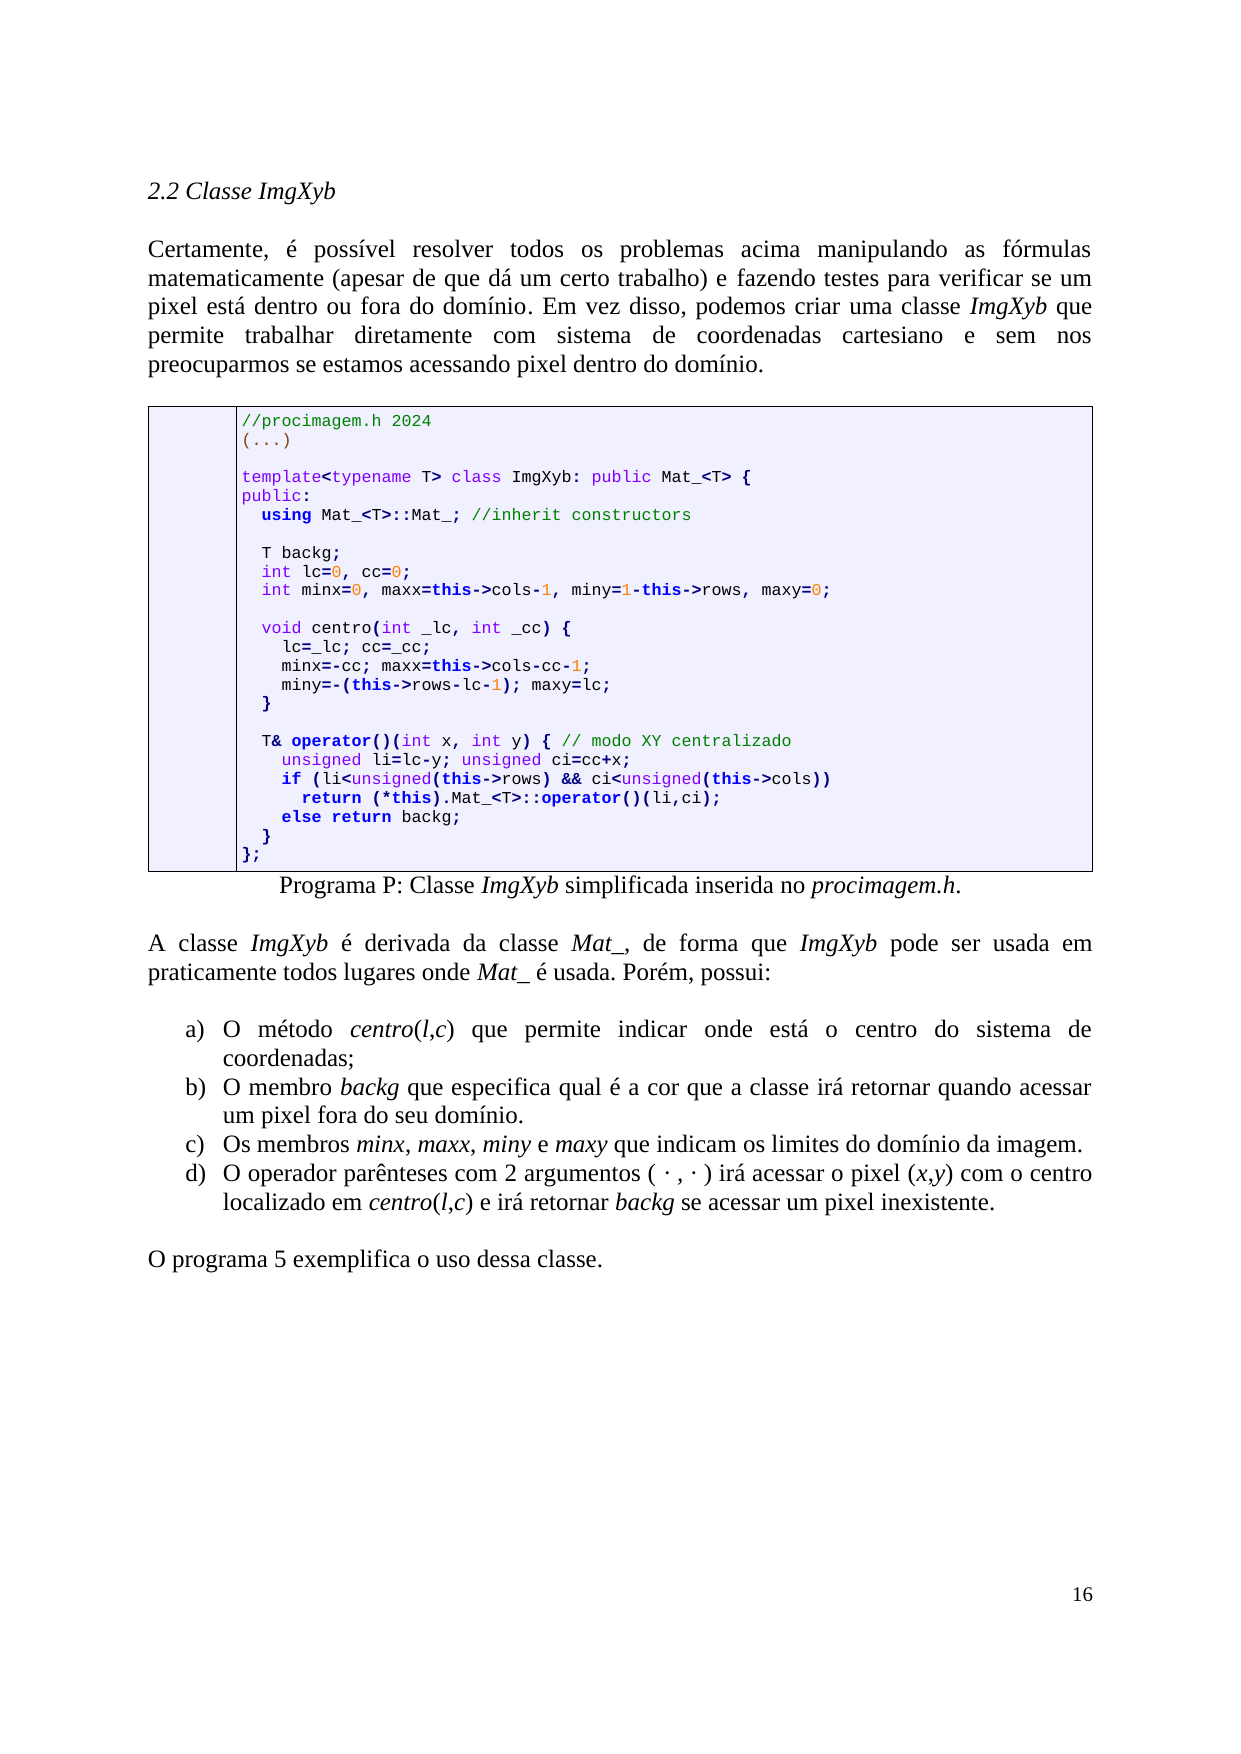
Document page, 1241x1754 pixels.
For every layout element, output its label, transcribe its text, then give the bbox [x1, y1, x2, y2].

table_header //procimagem.h 2024 (...) template<typename T> class ImgXyb: public Mat_<T> { public: using Mat_<T>::Mat_; //inherit constructors T backg; int lc=0, cc=0; int minx=0, maxx=this->cols-1, miny=1-this->rows, maxy=0; void centro(int _lc, int _cc) { lc=_lc; cc=_cc; minx=-cc; maxx=this->cols-cc-1; miny=-(this->rows-lc-1); maxy=lc; } T& operator()(int x, int y) { // modo XY centralizado unsigned li=lc-y; unsigned ci=cc+x; if (li<unsigned(this->rows) && ci<unsigned(this->cols)) return (*this).Mat_<T>::operator()(li,ci); else return backg; } }; [237, 407, 1092, 871]
text Certamente, é possível resolver todos os problemas acima manipulando as fórmulas matematicamente (apesar de que dá um certo trabalho) e fazendo testes para verificar se um pixel está dentro ou fora do domínio. Em vez disso, podemos criar uma classe ImgXyb que permite trabalhar diretamente com sistema de coordenadas cartesiano e sem nos preocuparmos se estamos acessando pixel dentro do domínio. [148, 234, 1092, 378]
list O membro backg que especifica qual é a cor que a classe irá retornar quando acessar um pixel fora do seu domínio. [185, 1072, 1092, 1129]
list O método centro(l,c) que permite indicar onde está o centro do sistema de coordenadas; [185, 1014, 1092, 1072]
text A classe ImgXyb é derivada da classe Mat_, de forma que ImgXyb pode ser usada em praticamente todos lugares onde Mat_ é usada. Porém, possui: [148, 928, 1092, 986]
table_header [149, 407, 236, 871]
text Programa P: Classe ImgXyb simplificada inserida no procimagem.h. [148, 872, 1092, 899]
list O operador parênteses com 2 argumentos ( · , · ) irá acessar o pixel (x,y) com o centro localizado em centro(l,c) e irá retornar backg se acessar um pixel inexistente. [185, 1158, 1092, 1216]
text 2.2 Classe ImgXyb [148, 176, 1092, 205]
list O programa 5 exemplifica o uso dessa classe. [148, 1244, 1092, 1273]
list Os membros minx, maxx, miny e maxy que indicam os limites do domínio da imagem. [185, 1129, 1092, 1158]
